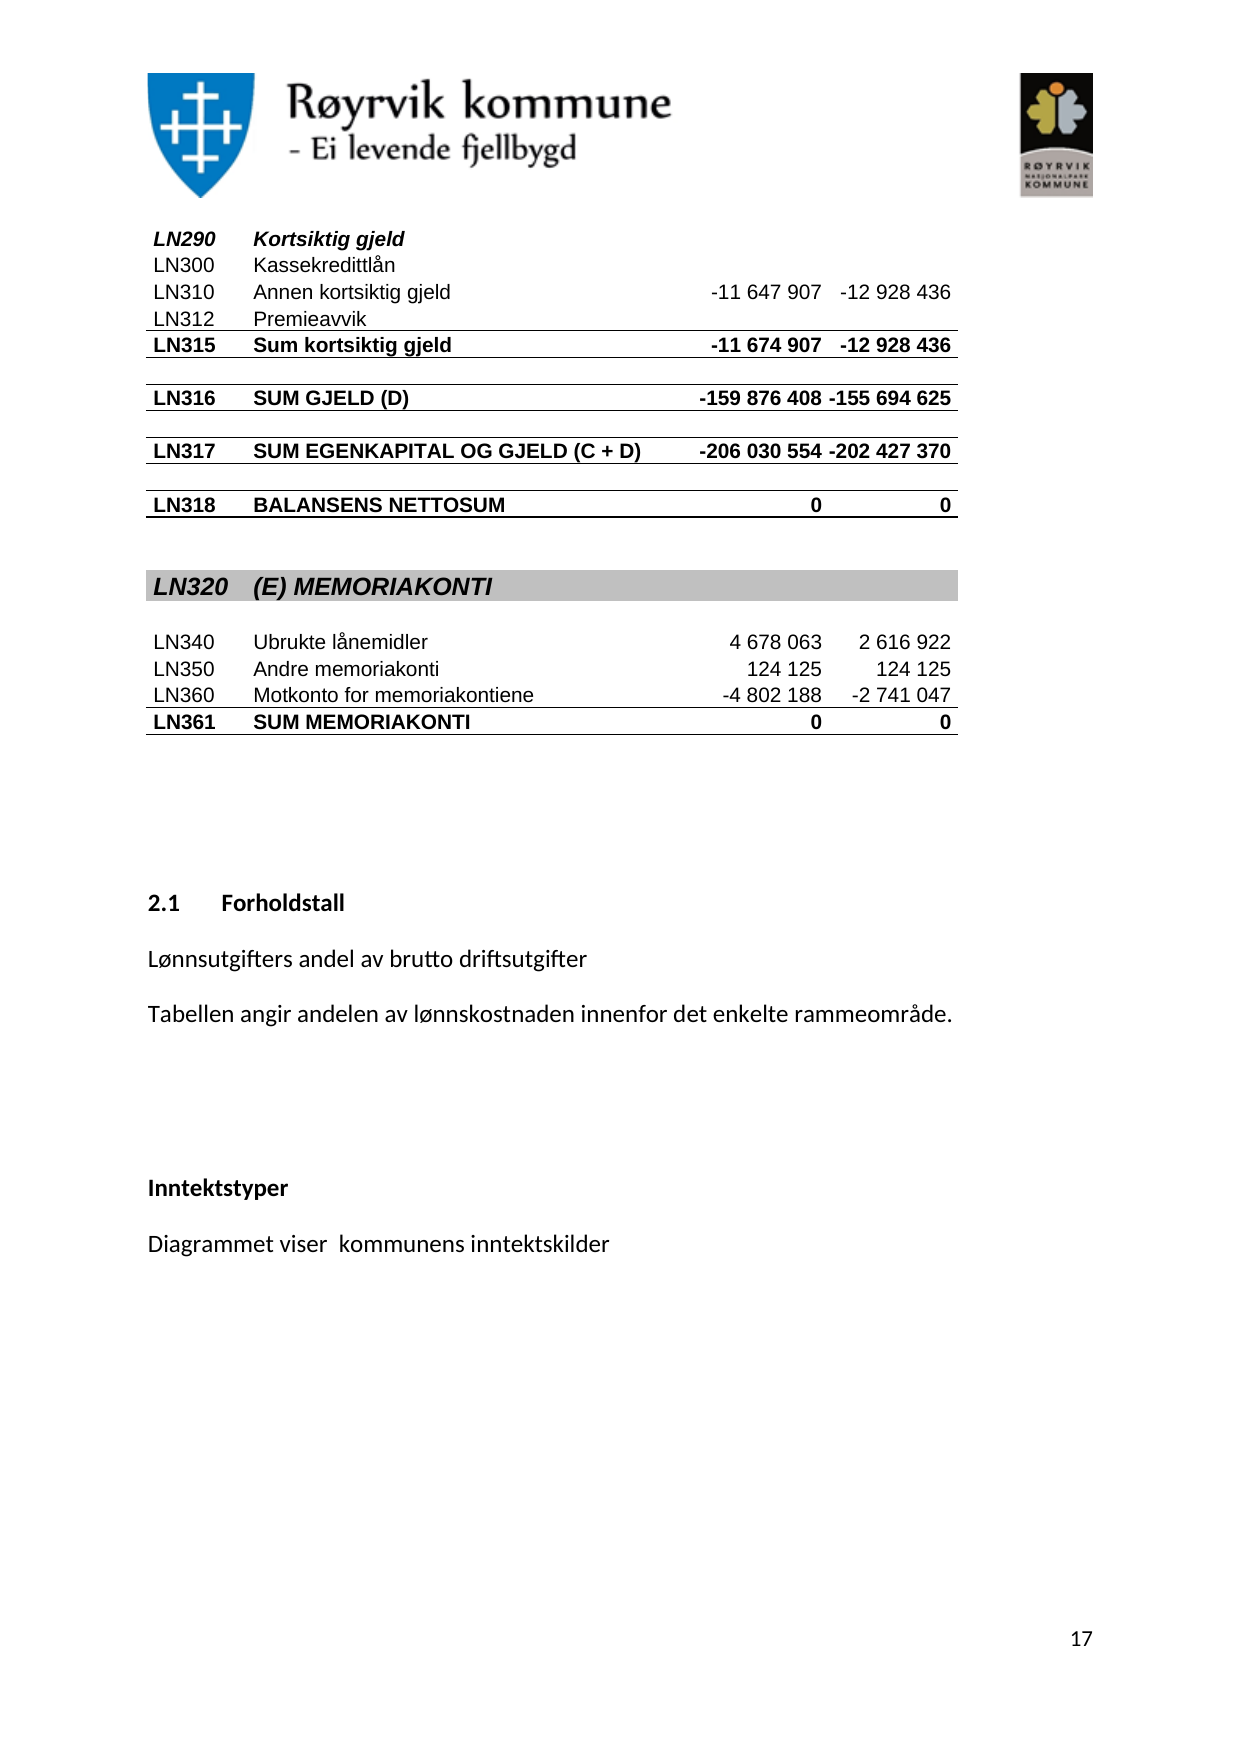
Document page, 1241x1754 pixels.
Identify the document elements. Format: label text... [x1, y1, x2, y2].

table_cell 124 125 [700, 654, 829, 680]
table_cell [700, 304, 829, 330]
table_cell -12 928 436 [829, 331, 958, 357]
table_cell -12 928 436 [829, 277, 958, 304]
table_cell [829, 358, 958, 383]
table_cell BALANSENS NETTOSUM [246, 491, 700, 516]
table_cell [146, 358, 246, 383]
table_cell -11 674 907 [700, 331, 829, 357]
table_cell [700, 601, 829, 627]
table_cell [146, 464, 246, 490]
table_cell Motkonto for memoriakontiene [246, 680, 700, 707]
table_cell -4 802 188 [700, 680, 829, 707]
table_cell -11 647 907 [700, 277, 829, 304]
table_cell [829, 570, 958, 601]
table_cell -202 427 370 [829, 438, 958, 463]
table_cell [700, 518, 829, 543]
table_cell LN350 [146, 654, 246, 680]
table_cell Ubrukte lånemidler [246, 627, 700, 654]
table_cell [829, 601, 958, 627]
table_cell [829, 464, 958, 490]
table_cell Sum kortsiktig gjeld [246, 331, 700, 357]
table_cell [246, 358, 700, 383]
table_cell [146, 411, 246, 437]
table_cell [246, 411, 700, 437]
table_cell [700, 411, 829, 437]
table_cell [146, 518, 246, 543]
table_cell [829, 304, 958, 330]
table_cell [246, 198, 700, 224]
text Lønnsutgifters andel av brutto driftsutgifter [148, 943, 1093, 973]
table_cell Premieavvik [246, 304, 700, 330]
table_cell 0 [829, 491, 958, 516]
table_cell LN317 [146, 438, 246, 463]
table_cell Annen kortsiktig gjeld [246, 277, 700, 304]
table_cell -155 694 625 [829, 385, 958, 410]
table_cell -206 030 554 [700, 438, 829, 463]
table_cell [146, 198, 246, 224]
table_cell Andre memoriakonti [246, 654, 700, 680]
table_cell 0 [700, 491, 829, 516]
table_cell [146, 601, 246, 627]
table_cell [146, 543, 246, 569]
table_cell [700, 358, 829, 383]
table_cell [829, 198, 958, 224]
table_cell [246, 518, 700, 543]
table_cell SUM GJELD (D) [246, 385, 700, 410]
table_cell (E) MEMORIAKONTI [246, 570, 700, 601]
text Inntektstyper [148, 1172, 1093, 1202]
picture [147, 73, 1093, 198]
text 2.1 Forholdstall [148, 887, 1093, 917]
table_cell [829, 543, 958, 569]
table_cell -159 876 408 [700, 385, 829, 410]
table_cell Kortsiktig gjeld [246, 224, 700, 251]
table_cell Kassekredittlån [246, 251, 700, 277]
table_cell LN318 [146, 491, 246, 516]
table_cell 0 [829, 708, 958, 733]
table_cell [829, 411, 958, 437]
table_cell [829, 518, 958, 543]
table_cell LN310 [146, 277, 246, 304]
table_cell LN315 [146, 331, 246, 357]
table_cell [700, 251, 829, 277]
table_cell [246, 464, 700, 490]
table_cell [246, 601, 700, 627]
table_cell [829, 224, 958, 251]
table_cell -2 741 047 [829, 680, 958, 707]
table_cell 2 616 922 [829, 627, 958, 654]
table_cell [829, 251, 958, 277]
table_cell [246, 543, 700, 569]
table_cell LN340 [146, 627, 246, 654]
table_cell LN290 [146, 224, 246, 251]
table_cell SUM MEMORIAKONTI [246, 708, 700, 733]
table_cell [700, 224, 829, 251]
table_cell [700, 543, 829, 569]
table_cell LN312 [146, 304, 246, 330]
text Tabellen angir andelen av lønnskostnaden innenfor det enkelte rammeområde. [148, 998, 1093, 1029]
table_cell 124 125 [829, 654, 958, 680]
table_cell 0 [700, 708, 829, 733]
table_cell LN361 [146, 708, 246, 733]
table_cell [700, 570, 829, 601]
table_cell LN320 [146, 570, 246, 601]
table_cell SUM EGENKAPITAL OG GJELD (C + D) [246, 438, 700, 463]
table_cell LN360 [146, 680, 246, 707]
table_cell LN300 [146, 251, 246, 277]
table_cell 4 678 063 [700, 627, 829, 654]
table_cell [700, 198, 829, 224]
table_cell LN316 [146, 385, 246, 410]
table_cell [700, 464, 829, 490]
text Diagrammet viser kommunens inntektskilder [148, 1228, 1093, 1258]
